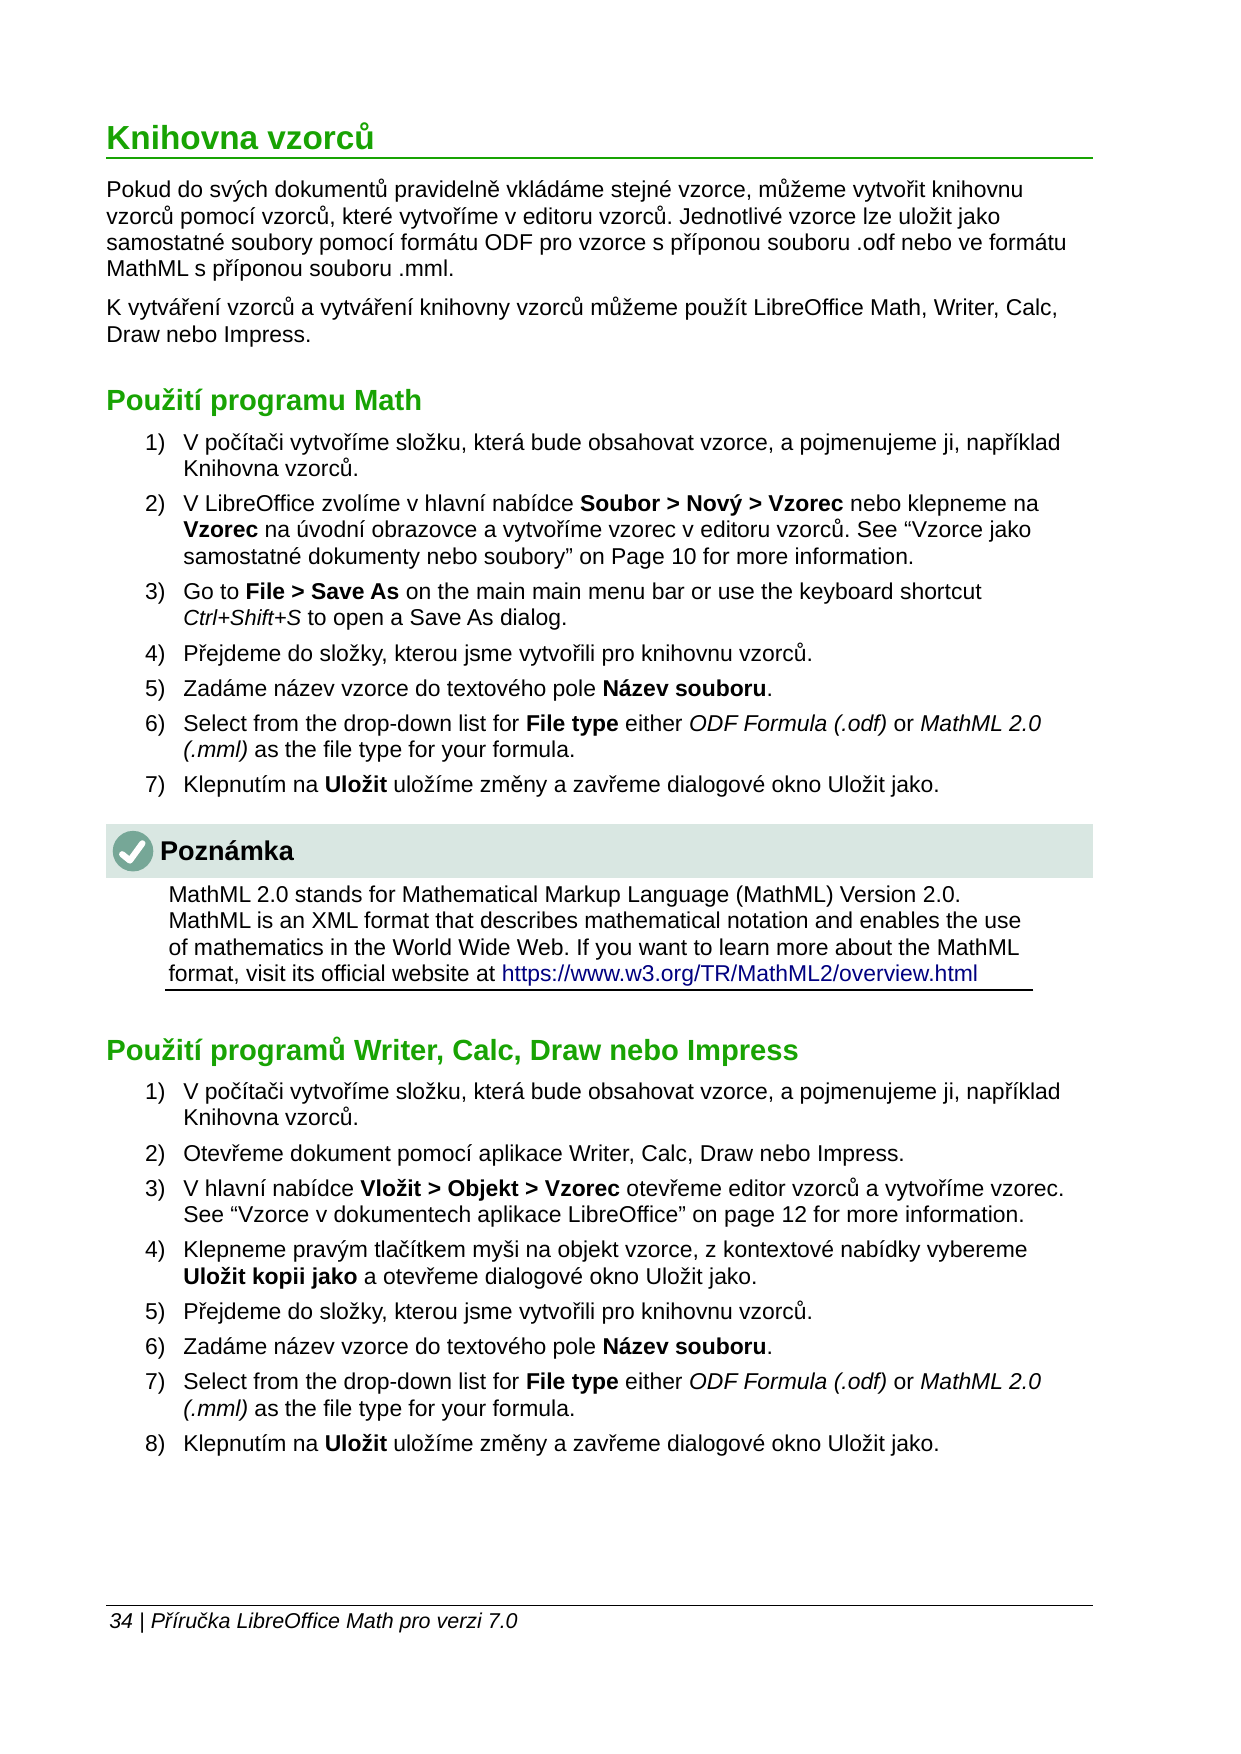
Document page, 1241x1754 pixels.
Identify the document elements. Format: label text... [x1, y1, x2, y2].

list V počítači vytvoříme složku, která bude obsahovat vzorce, a pojmenujeme ji, například Knihovna vzorců. [165, 1078, 1093, 1131]
list Klepnutím na Uložit uložíme změny a zavřeme dialogové okno Uložit jako. [165, 1430, 1093, 1456]
list Přejdeme do složky, kterou jsme vytvořili pro knihovnu vzorců. [165, 639, 1093, 666]
list Přejdeme do složky, kterou jsme vytvořili pro knihovnu vzorců. [165, 1298, 1093, 1324]
subtitle Použití programu Math [106, 383, 1093, 417]
list Select from the drop-down list for File type either ODF Formula (.odf) or MathML 2.0 (.mml) as the file type for your formula. [165, 1368, 1093, 1421]
list Select from the drop-down list for File type either ODF Formula (.odf) or MathML 2.0 (.mml) as the file type for your formula. [165, 710, 1093, 763]
list V hlavní nabídce Vložit > Objekt > Vzorec otevřeme editor vzorců a vytvoříme vzorec. See “Formulas in LibreOffice documents” on page 12 for more information. [165, 1175, 1093, 1227]
subtitle Poznámka [106, 824, 1093, 878]
list V počítači vytvoříme složku, která bude obsahovat vzorce, a pojmenujeme ji, například Knihovna vzorců. [165, 428, 1093, 481]
list Go to File > Save As on the main main menu bar or use the keyboard shortcut Ctrl+Shift+S to open a Save As dialog. [165, 578, 1093, 631]
subtitle Knihovna vzorců [106, 118, 1093, 157]
list Klepnutím na Uložit uložíme změny a zavřeme dialogové okno Uložit jako. [165, 771, 1093, 798]
text K vytváření vzorců a vytváření knihovny vzorců můžeme použít LibreOffice Math, Writer, Calc, Draw nebo Impress. [106, 294, 1093, 347]
subtitle Použití programů Writer, Calc, Draw nebo Impress [106, 1033, 1093, 1066]
list V LibreOffice zvolíme v hlavní nabídce Soubor > Nový > Vzorec nebo klepneme na Vzorec na úvodní obrazovce a vytvoříme vzorec v editoru vzorců. See “Formulas as separate documents or files” on Page 10 for more information. [165, 490, 1093, 569]
list Klepneme pravým tlačítkem myši na objekt vzorce, z kontextové nabídky vybereme Uložit kopii jako a otevřeme dialogové okno Uložit jako. [165, 1236, 1093, 1289]
text MathML 2.0 stands for Mathematical Markup Language (MathML) Version 2.0. MathML is an XML format that describes mathematical notation and enables the use of mathematics in the World Wide Web. If you want to learn more about the MathML format, visit its official website at https://www.w3.org/TR/MathML2/overview.html [165, 878, 1033, 989]
list Zadáme název vzorce do textového pole Název souboru. [165, 675, 1093, 701]
list Zadáme název vzorce do textového pole Název souboru. [165, 1333, 1093, 1359]
text Pokud do svých dokumentů pravidelně vkládáme stejné vzorce, můžeme vytvořit knihovnu vzorců pomocí vzorců, které vytvoříme v editoru vzorců. Jednotlivé vzorce lze uložit jako samostatné soubory pomocí formátu ODF pro vzorce s příponou souboru .odf nebo ve formátu MathML s příponou souboru .mml. [106, 176, 1093, 282]
list Otevřeme dokument pomocí aplikace Writer, Calc, Draw nebo Impress. [165, 1139, 1093, 1166]
